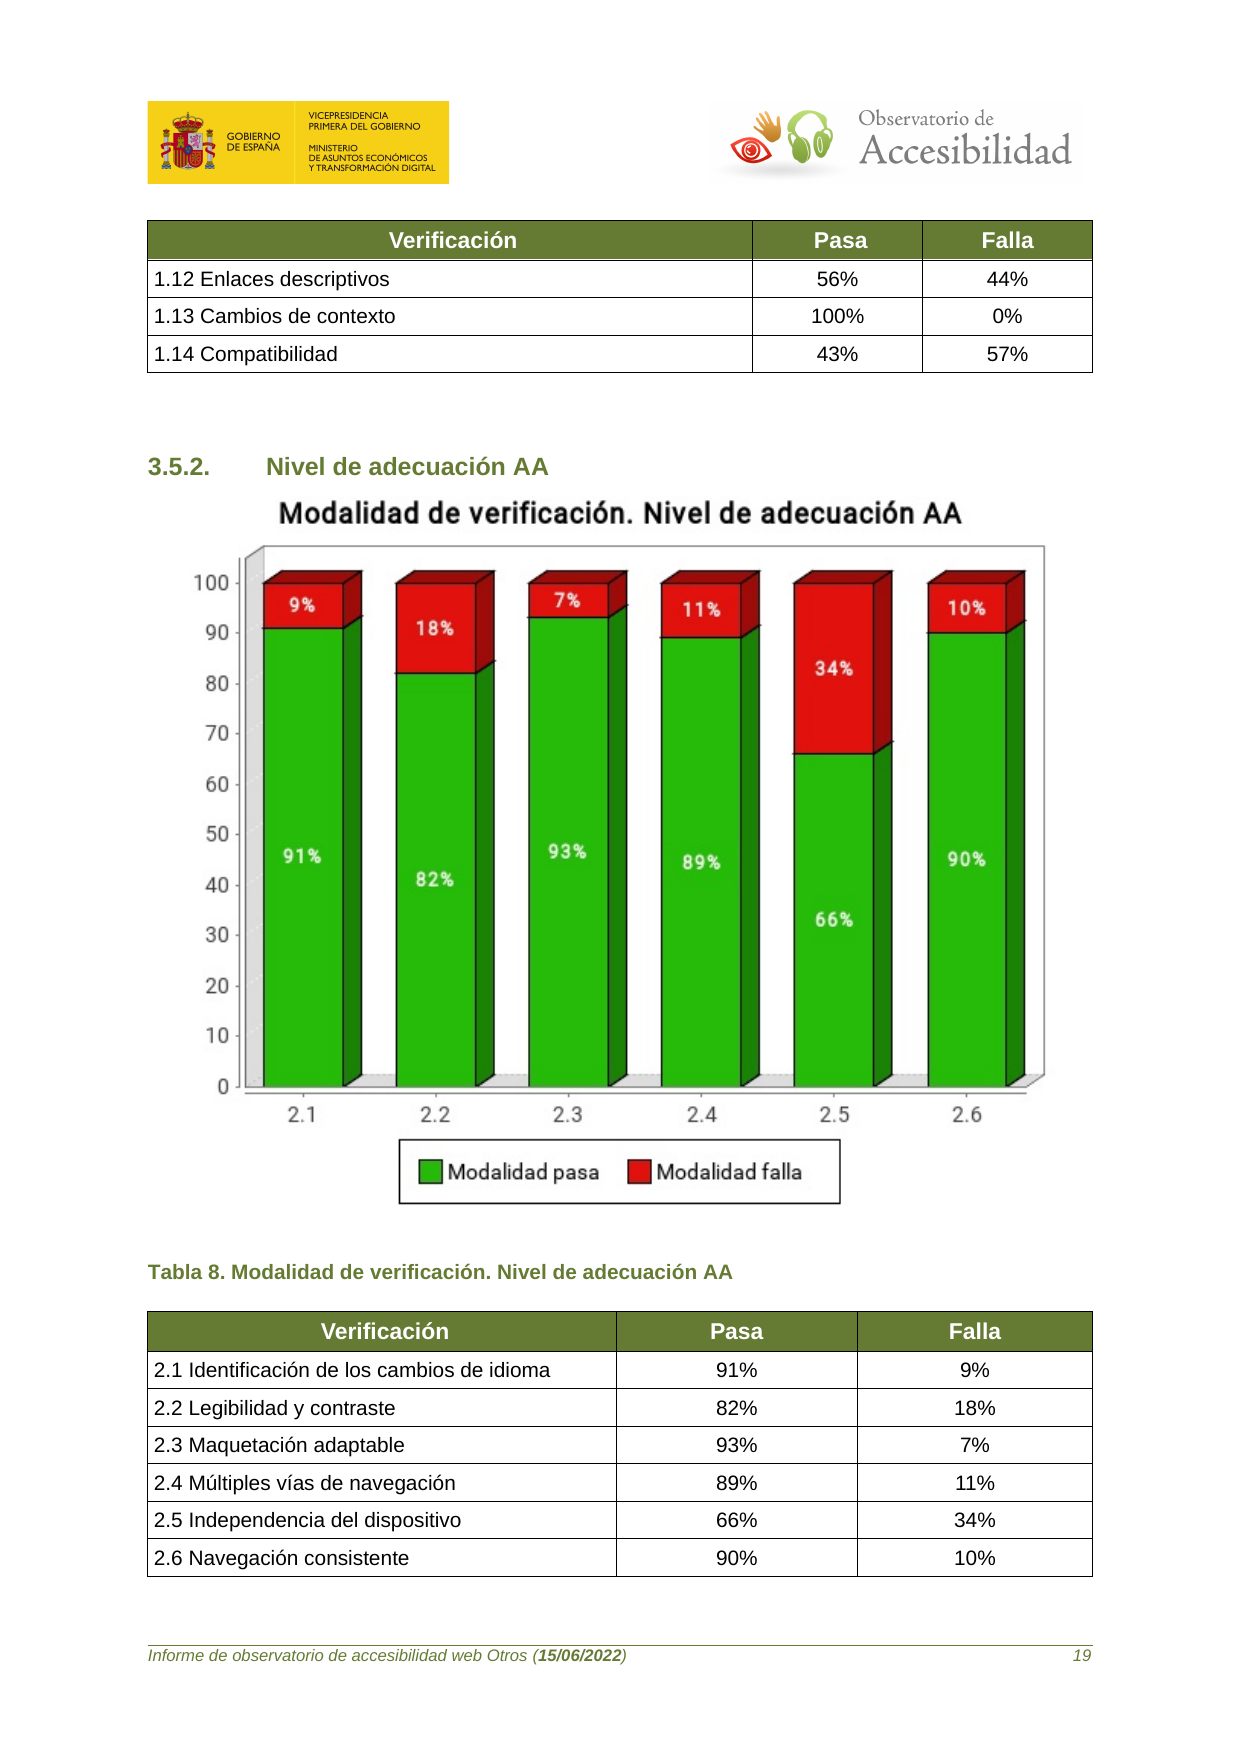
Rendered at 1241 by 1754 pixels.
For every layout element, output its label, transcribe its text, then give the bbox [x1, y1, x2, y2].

table_header Verificación [148, 1312, 616, 1351]
table_header Pasa [753, 221, 922, 259]
table_cell 66% [617, 1502, 857, 1538]
table_cell 11% [858, 1464, 1092, 1501]
table_cell 2.3 Maquetación adaptable [148, 1427, 616, 1463]
subtitle Nivel de adecuación AA [148, 452, 1092, 481]
picture [710, 101, 1086, 184]
table_cell 10% [858, 1539, 1092, 1576]
table_cell 2.1 Identificación de los cambios de idioma [148, 1352, 616, 1388]
picture [178, 496, 1062, 1206]
table_cell 2.5 Independencia del dispositivo [148, 1502, 616, 1538]
table_header Verificación [148, 221, 752, 259]
table_cell 100% [753, 298, 922, 334]
picture [147, 101, 450, 184]
table_cell 89% [617, 1464, 857, 1501]
table_cell 93% [617, 1427, 857, 1463]
table_cell 2.6 Navegación consistente [148, 1539, 616, 1576]
text Tabla 8. Modalidad de verificación. Nivel de adecuación AA [148, 1259, 1092, 1283]
table_cell 9% [858, 1352, 1092, 1388]
table_header Pasa [617, 1312, 857, 1351]
table_cell 1.13 Cambios de contexto [148, 298, 752, 334]
table_cell 57% [923, 336, 1092, 372]
table_cell 7% [858, 1427, 1092, 1463]
table_cell 56% [753, 261, 922, 297]
table_cell 2.4 Múltiples vías de navegación [148, 1464, 616, 1501]
table_cell 44% [923, 261, 1092, 297]
table_cell 0% [923, 298, 1092, 334]
table_cell 18% [858, 1389, 1092, 1426]
table_header Falla [858, 1312, 1092, 1351]
table_cell 43% [753, 336, 922, 372]
table_cell 2.2 Legibilidad y contraste [148, 1389, 616, 1426]
table_cell 1.12 Enlaces descriptivos [148, 261, 752, 297]
table_header Falla [923, 221, 1092, 259]
table_cell 1.14 Compatibilidad [148, 336, 752, 372]
table_cell 90% [617, 1539, 857, 1576]
table_cell 91% [617, 1352, 857, 1388]
table_cell 34% [858, 1502, 1092, 1538]
table_cell 82% [617, 1389, 857, 1426]
